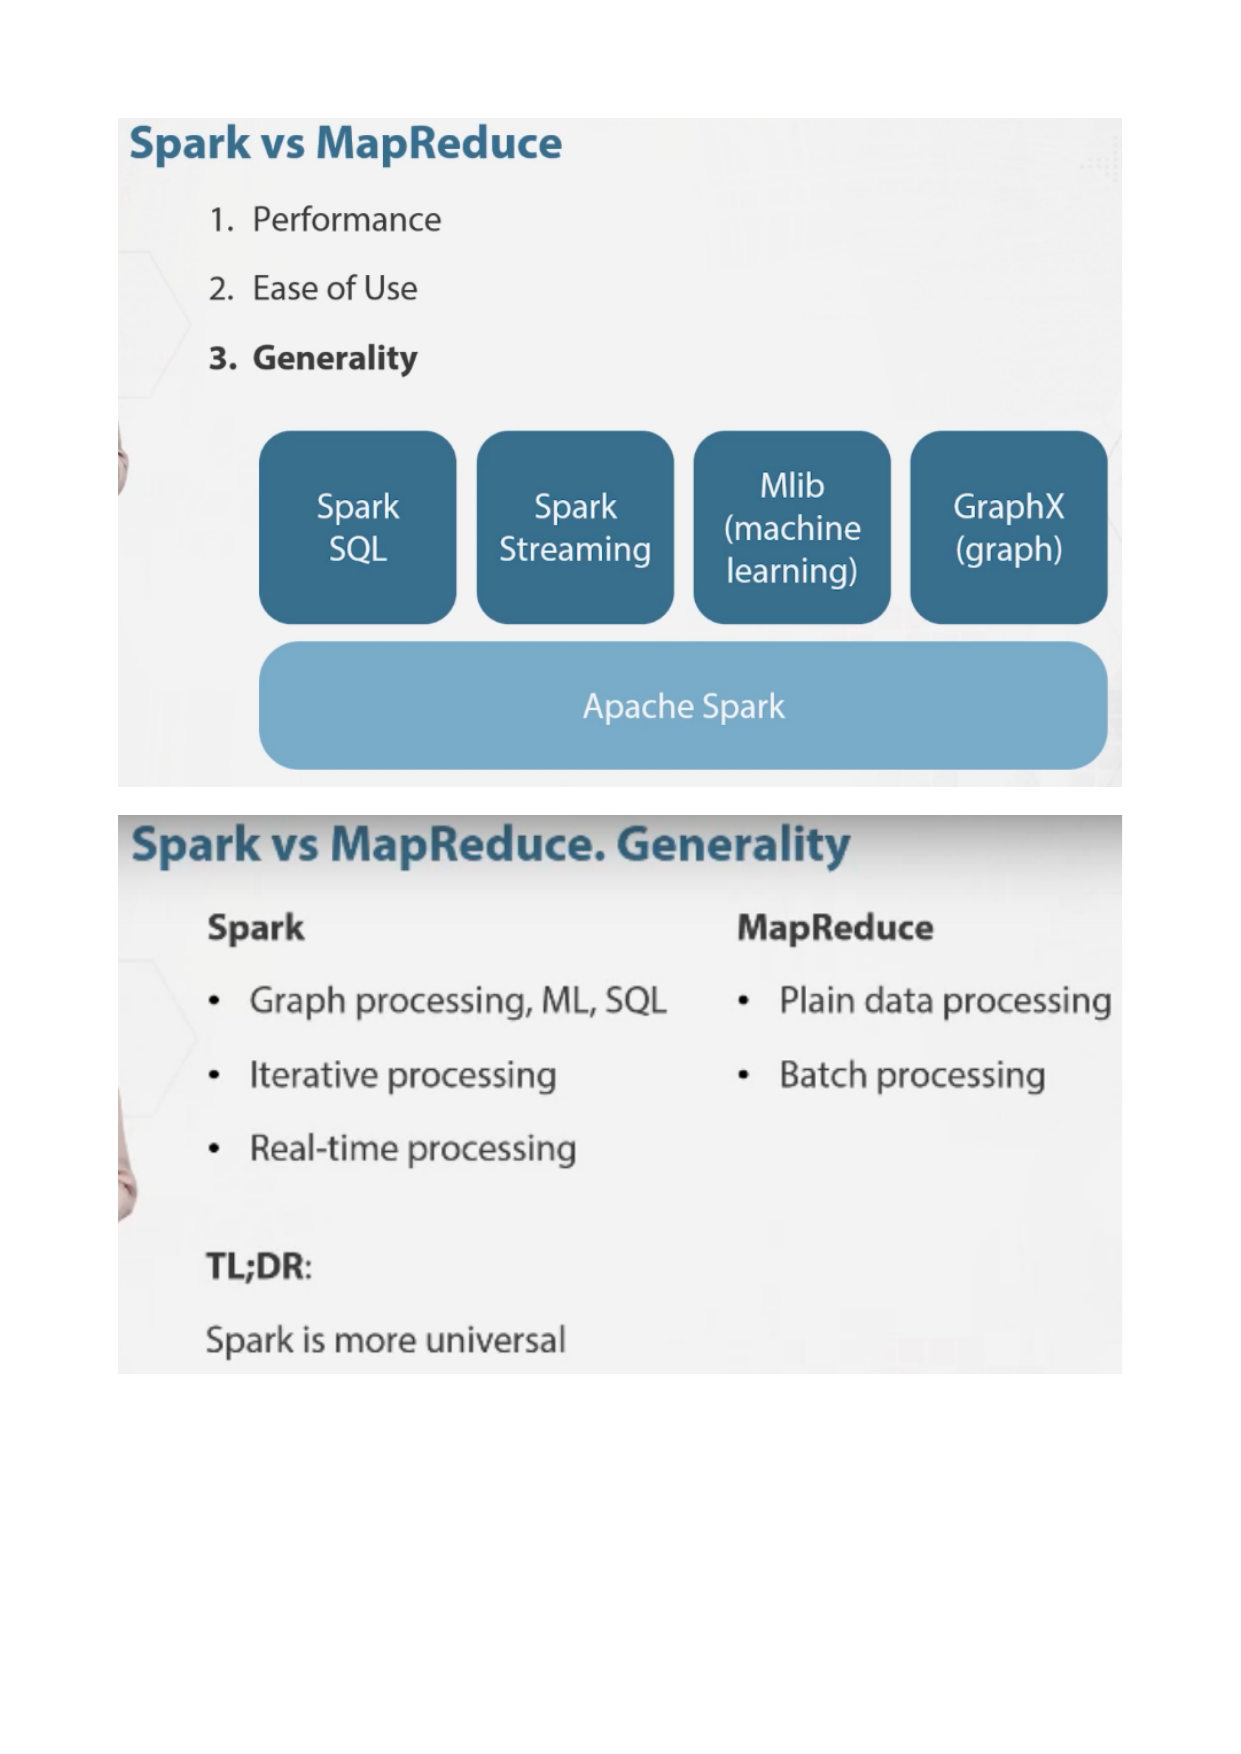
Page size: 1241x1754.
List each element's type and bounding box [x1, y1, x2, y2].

picture [118, 118, 1123, 787]
picture [118, 815, 1123, 1374]
